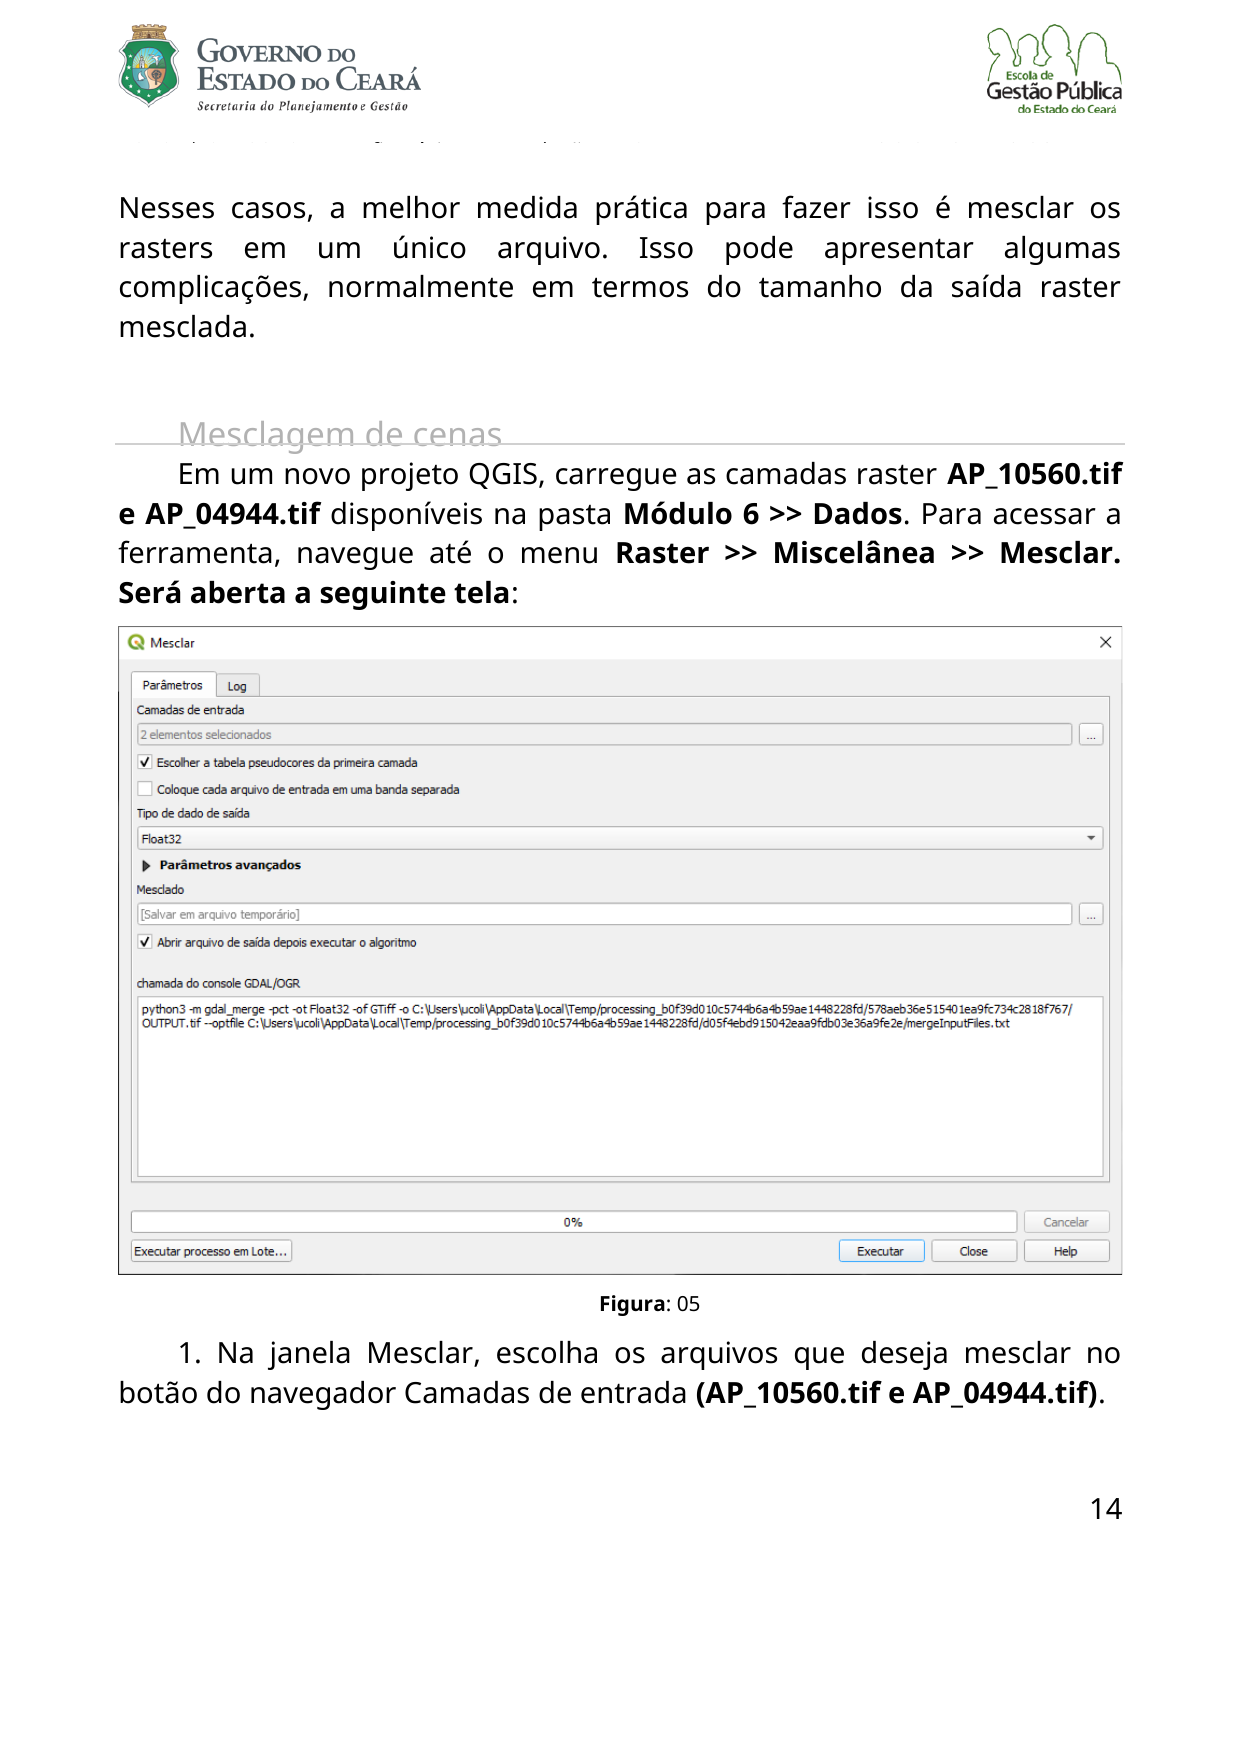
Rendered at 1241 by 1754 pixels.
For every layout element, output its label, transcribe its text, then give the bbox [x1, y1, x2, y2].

text 1. Na janela Mesclar, escolha os arquivos que deseja mesclar no botão do navegador Camadas de entrada (AP_10560.tif e AP_04944.tif). [118, 1332, 1122, 1412]
picture [118, 626, 1123, 1275]
text Em um novo projeto QGIS, carregue as camadas raster AP_10560.tif e AP_04944.tif disponíveis na pasta Módulo 6 >> Dados. Para acessar a ferramenta, navegue até o menu Raster >> Miscelânea >> Mesclar. Será aberta a seguinte tela: [118, 453, 1122, 612]
text Figura: 05 [118, 1275, 1122, 1318]
picture [118, 24, 1122, 113]
text Nesses casos, a melhor medida prática para fazer isso é mesclar os rasters em um único arquivo. Isso pode apresentar algumas complicações, normalmente em termos do tamanho da saída raster mesclada. [118, 187, 1122, 346]
subtitle Mesclagem de cenas [115, 375, 1125, 443]
